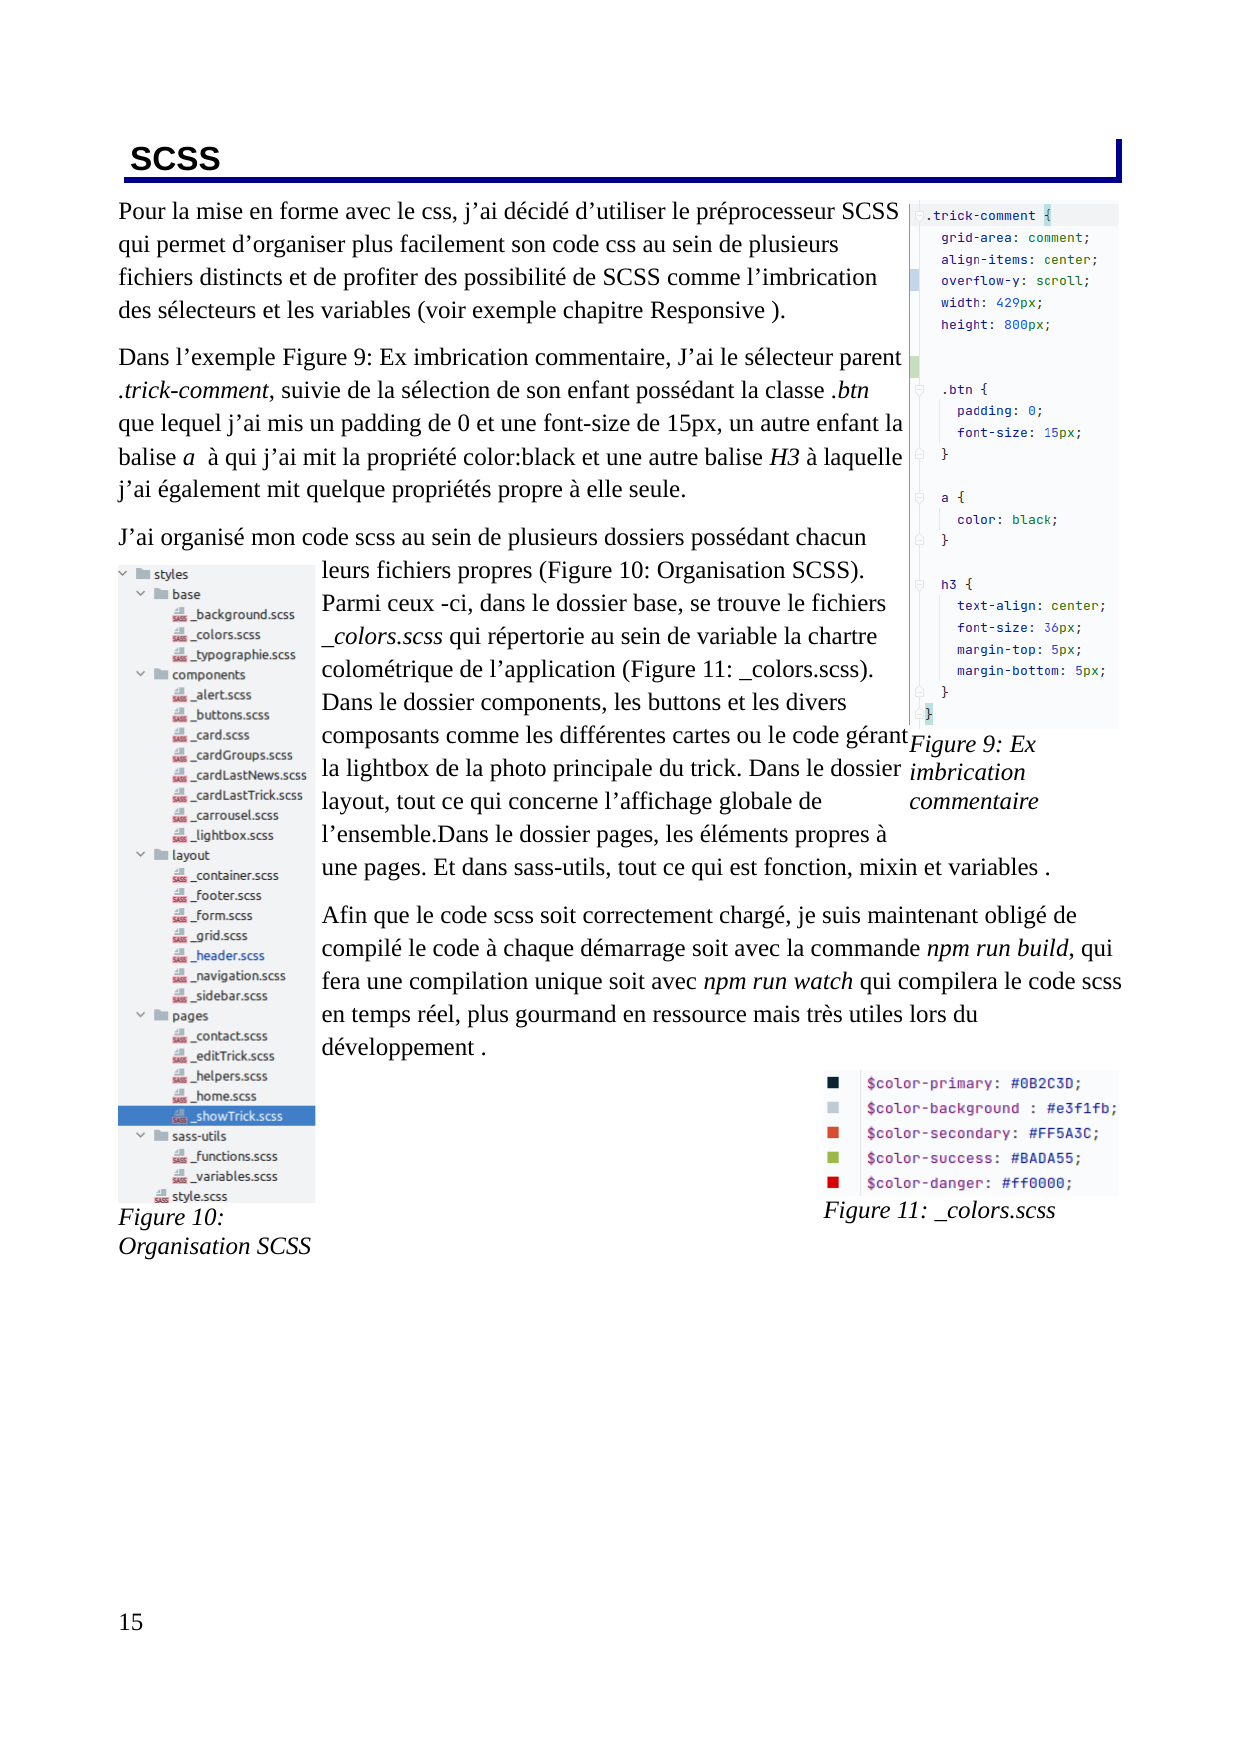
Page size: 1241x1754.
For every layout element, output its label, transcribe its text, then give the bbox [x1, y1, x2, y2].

text J’ai organisé mon code scss au sein de plusieurs dossiers possédant chacun leurs fichiers propres (Figure 10: Organisation SCSS). Parmi ceux -ci, dans le dossier base, se trouve le fichiers _colors.scss qui répertorie au sein de variable la chartre colométrique de l’application (Figure 11: _colors.scss). Dans le dossier components, les buttons et les divers composants comme les différentes cartes ou le code gérant la lightbox de la photo principale du trick. Dans le dossier layout, tout ce qui concerne l’affichage globale de l’ensemble.Dans le dossier pages, les éléments propres à une pages. Et dans sass-utils, tout ce qui est fonction, mixin et variables . [118, 522, 1122, 881]
picture [118, 565, 316, 1203]
text Dans l’exemple Figure 9: Ex imbrication commentaire, J’ai le sélecteur parent .trick-comment, suivie de la sélection de son enfant possédant la classe .btn que lequel j’ai mis un padding de 0 et une font-size de 15px, un autre enfant la balise a à qui j’ai mit la propriété color:black et une autre balise H3 à laquelle j’ai également mit quelque propriétés propre à elle seule. [118, 342, 909, 503]
picture [909, 200, 1119, 729]
picture [823, 1070, 1120, 1196]
text Figure 9: Ex imbrication commentaire [909, 729, 1118, 815]
subtitle SCSS [118, 139, 1116, 177]
text Pour la mise en forme avec le css, j’ai décidé d’utiliser le préprocesseur SCSS qui permet d’organiser plus facilement son code css au sein de plusieurs fichiers distincts et de profiter des possibilité de SCSS comme l’imbrication des sélecteurs et les variables (voir exemple chapitre Responsive ). [118, 187, 1122, 324]
text Afin que le code scss soit correctement chargé, je suis maintenant obligé de compilé le code à chaque démarrage soit avec la commande npm run build, qui fera une compilation unique soit avec npm run watch qui compilera le code scss en temps réel, plus gourmand en ressource mais très utiles lors du développement . [316, 900, 1122, 1061]
text Figure 11: _colors.scss [823, 1196, 1119, 1224]
text Figure 10: Organisation SCSS [118, 1203, 316, 1260]
